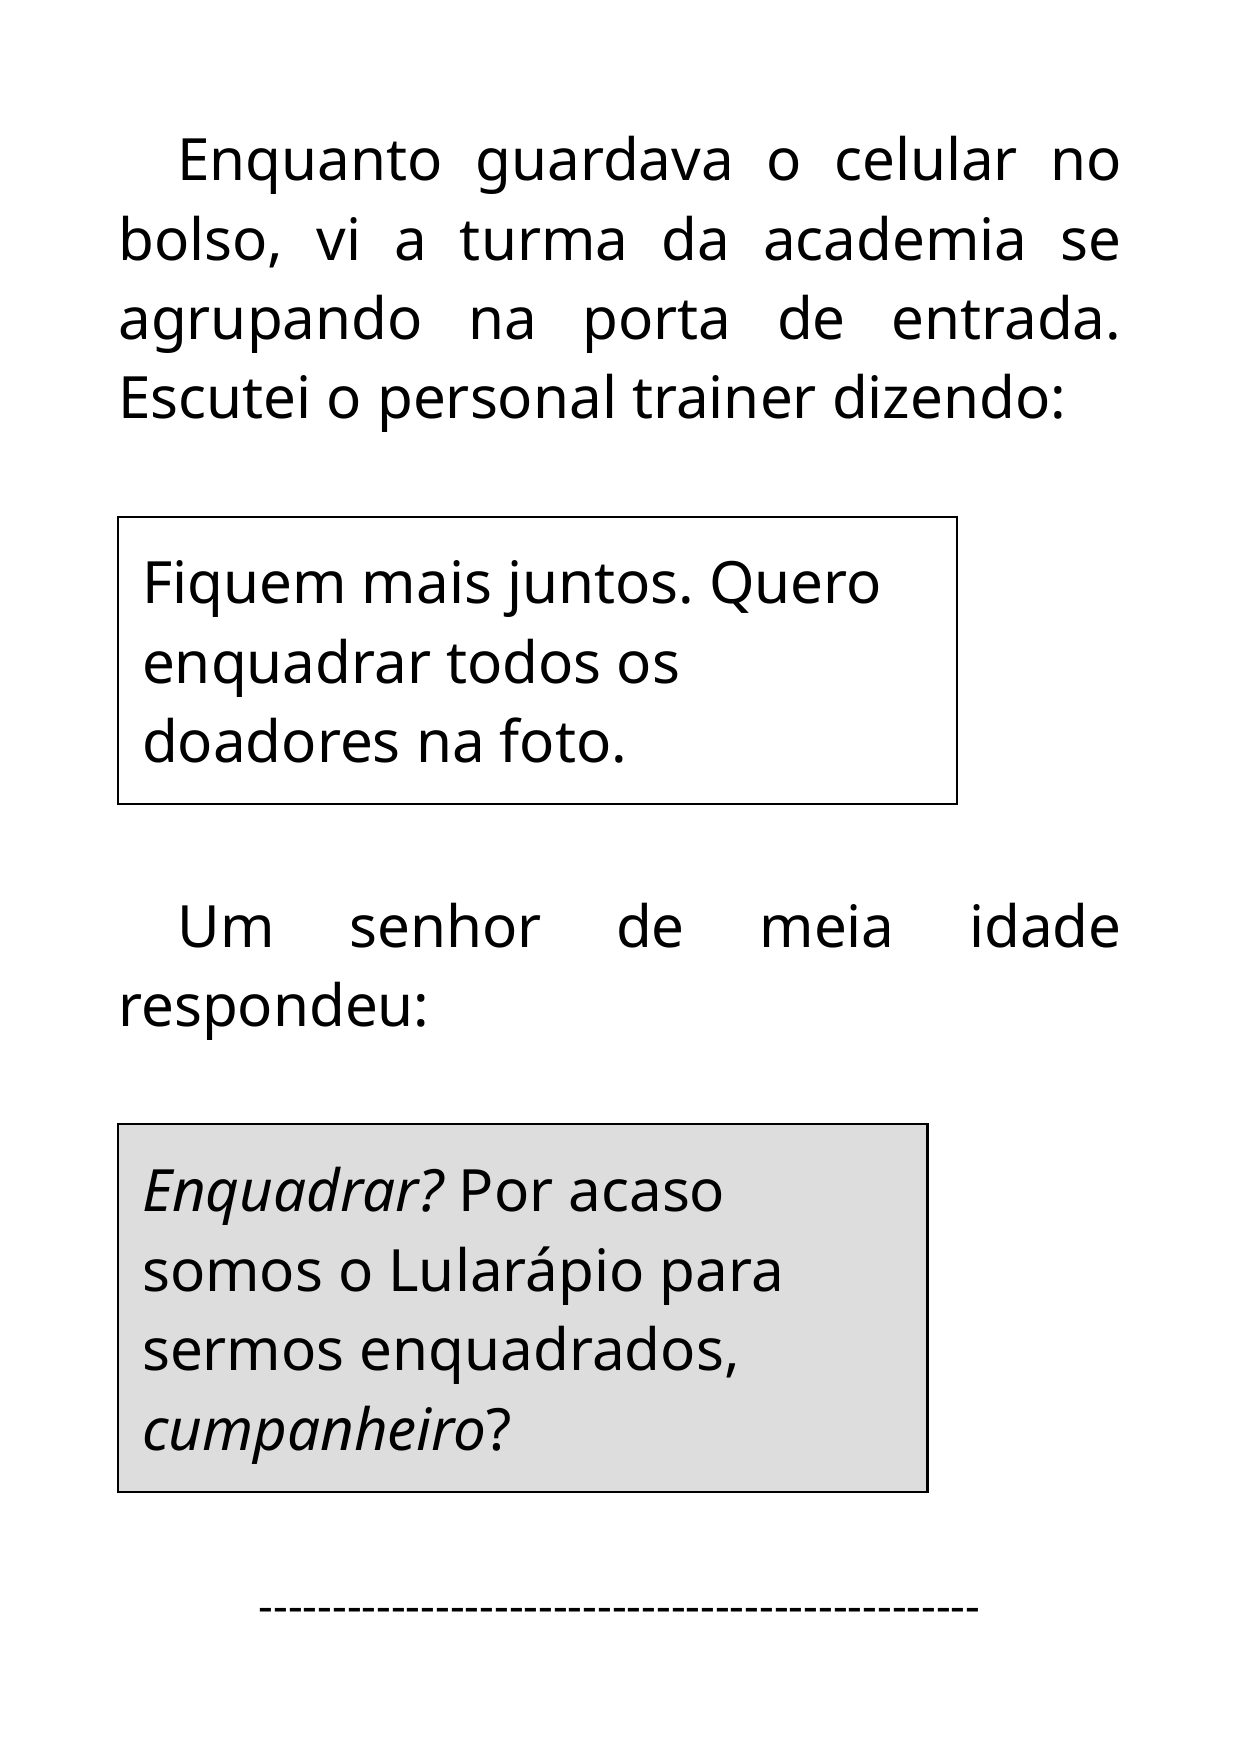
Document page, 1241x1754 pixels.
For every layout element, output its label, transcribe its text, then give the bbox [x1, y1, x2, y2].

text Enquanto guardava o celular no bolso, vi a turma da academia se agrupando na porta de entrada. Escutei o personal trainer dizendo: [118, 118, 1122, 436]
table_header Enquadrar? Por acaso somos o Lularápio para sermos enquadrados, cumpanheiro? [119, 1125, 926, 1491]
table_header Fiquem mais juntos. Quero enquadrar todos os doadores na foto. [119, 518, 956, 803]
text Um senhor de meia idade respondeu: [118, 885, 1122, 1044]
